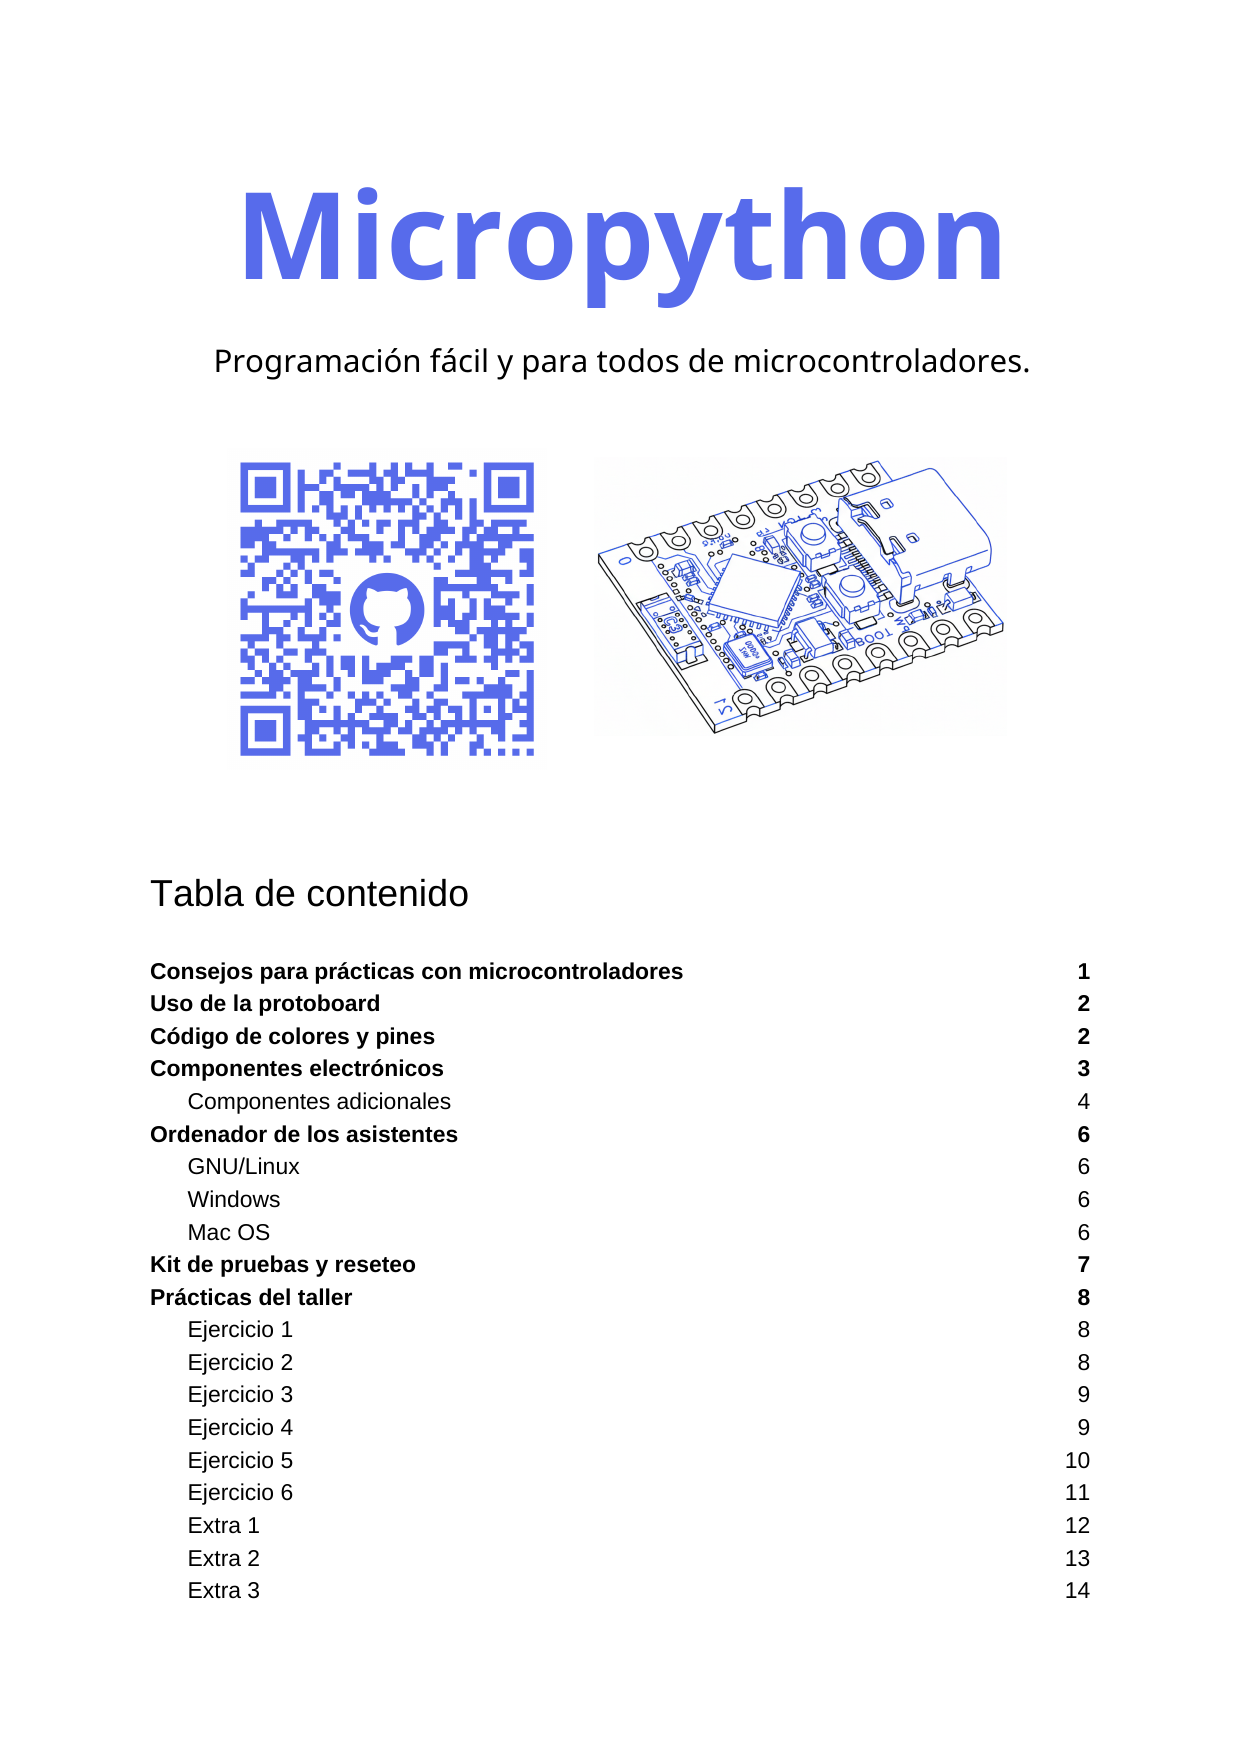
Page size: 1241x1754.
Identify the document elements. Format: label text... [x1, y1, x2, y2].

text Kit de pruebas y reseteo 7 [150, 1251, 1090, 1277]
text Uso de la protoboard 2 [150, 990, 1090, 1017]
text Extra 3 14 [187, 1577, 1090, 1603]
text Extra 2 13 [187, 1544, 1090, 1571]
text Ejercicio 5 10 [187, 1447, 1090, 1473]
text Ejercicio 6 11 [187, 1479, 1090, 1506]
text Tabla de contenido [150, 872, 1090, 915]
picture [593, 457, 1008, 736]
text Micropython [150, 150, 1094, 314]
text Ejercicio 3 9 [187, 1381, 1090, 1408]
text Código de colores y pines 2 [150, 1023, 1090, 1049]
text Consejos para prácticas con microcontroladores 1 [150, 958, 1090, 984]
text Prácticas del taller 8 [150, 1284, 1090, 1310]
text Ordenador de los asistentes 6 [150, 1121, 1090, 1147]
text Componentes electrónicos 3 [150, 1055, 1090, 1082]
text Mac OS 6 [187, 1218, 1090, 1245]
text Ejercicio 2 8 [187, 1349, 1090, 1375]
text Extra 1 12 [187, 1512, 1090, 1538]
picture [226, 448, 548, 770]
text Ejercicio 4 9 [187, 1414, 1090, 1440]
text Programación fácil y para todos de microcontroladores. [150, 339, 1094, 382]
text Componentes adicionales 4 [187, 1088, 1090, 1114]
text Windows 6 [187, 1186, 1090, 1212]
text Ejercicio 1 8 [187, 1316, 1090, 1343]
text GNU/Linux 6 [187, 1153, 1090, 1179]
